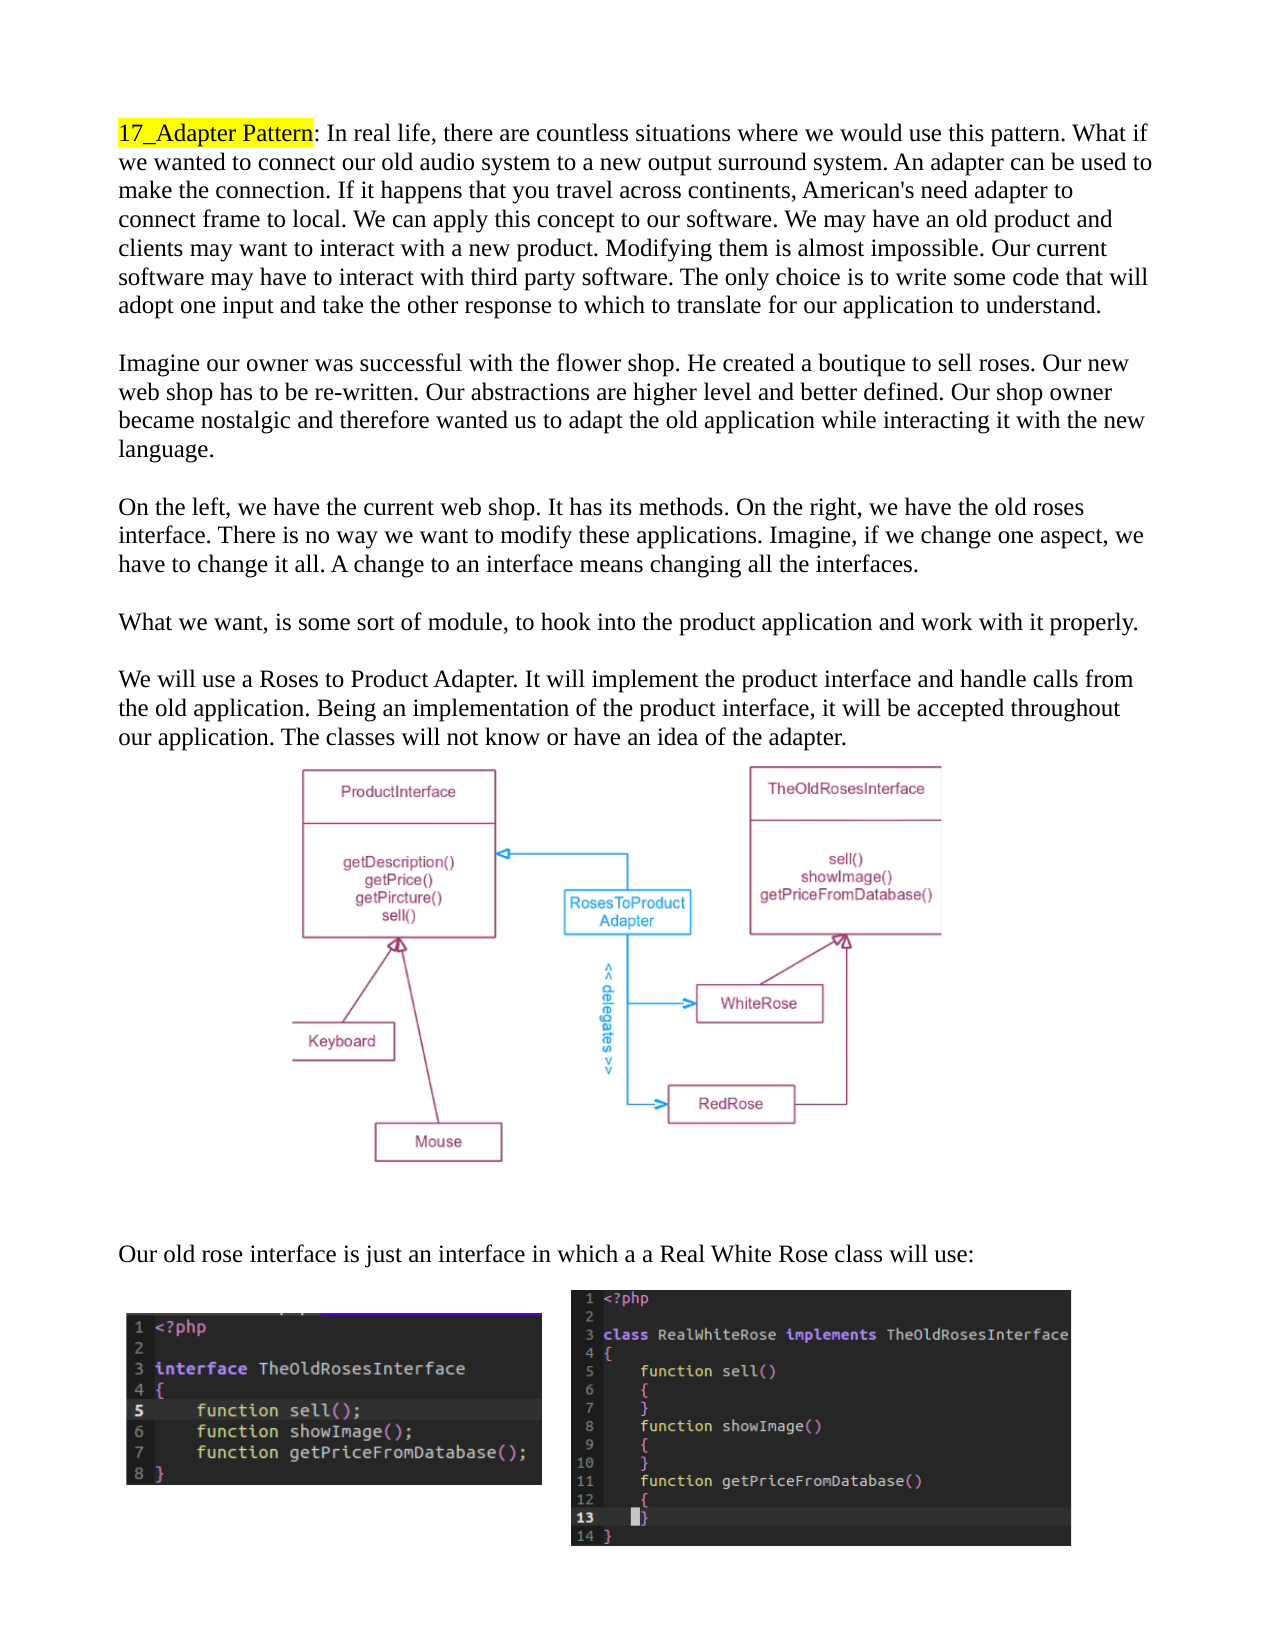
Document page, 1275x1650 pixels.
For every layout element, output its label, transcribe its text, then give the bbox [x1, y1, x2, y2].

picture [292, 765, 942, 1164]
text Imagine our owner was successful with the flower shop. He created a boutique to sell roses. Our new web shop has to be re-written. Our abstractions are higher level and better defined. Our shop owner became nostalgic and therefore wanted us to adapt the old application while interacting it with the new language. [118, 348, 1157, 463]
text We will use a Roses to Product Adapter. It will implement the product interface and handle calls from the old application. Being an implementation of the product interface, it will be accepted throughout our application. The classes will not know or have an idea of the adapter. [118, 664, 1157, 751]
text What we want, is some sort of module, to hook into the product application and work with it properly. [118, 607, 1157, 636]
text Our old rose interface is just an interface in which a a Real White Rose class will use: [118, 1239, 1157, 1268]
text 17_Adapter Pattern: In real life, there are countless situations where we would use this pattern. What if we wanted to connect our old audio system to a new output surround system. An adapter can be used to make the connection. If it happens that you travel across continents, American's need adapter to connect frame to local. We can apply this concept to our software. We may have an old product and clients may want to interact with a new product. Modifying them is almost impossible. Our current software may have to interact with third party software. The only choice is to write some code that will adopt one input and take the other response to which to translate for our application to understand. [118, 118, 1157, 319]
picture [571, 1290, 1072, 1546]
picture [126, 1313, 542, 1485]
text On the left, we have the current web shop. It has its methods. On the right, we have the old roses interface. There is no way we want to modify these applications. Imagine, if we change one aspect, we have to change it all. A change to an interface means changing all the interfaces. [118, 492, 1157, 578]
